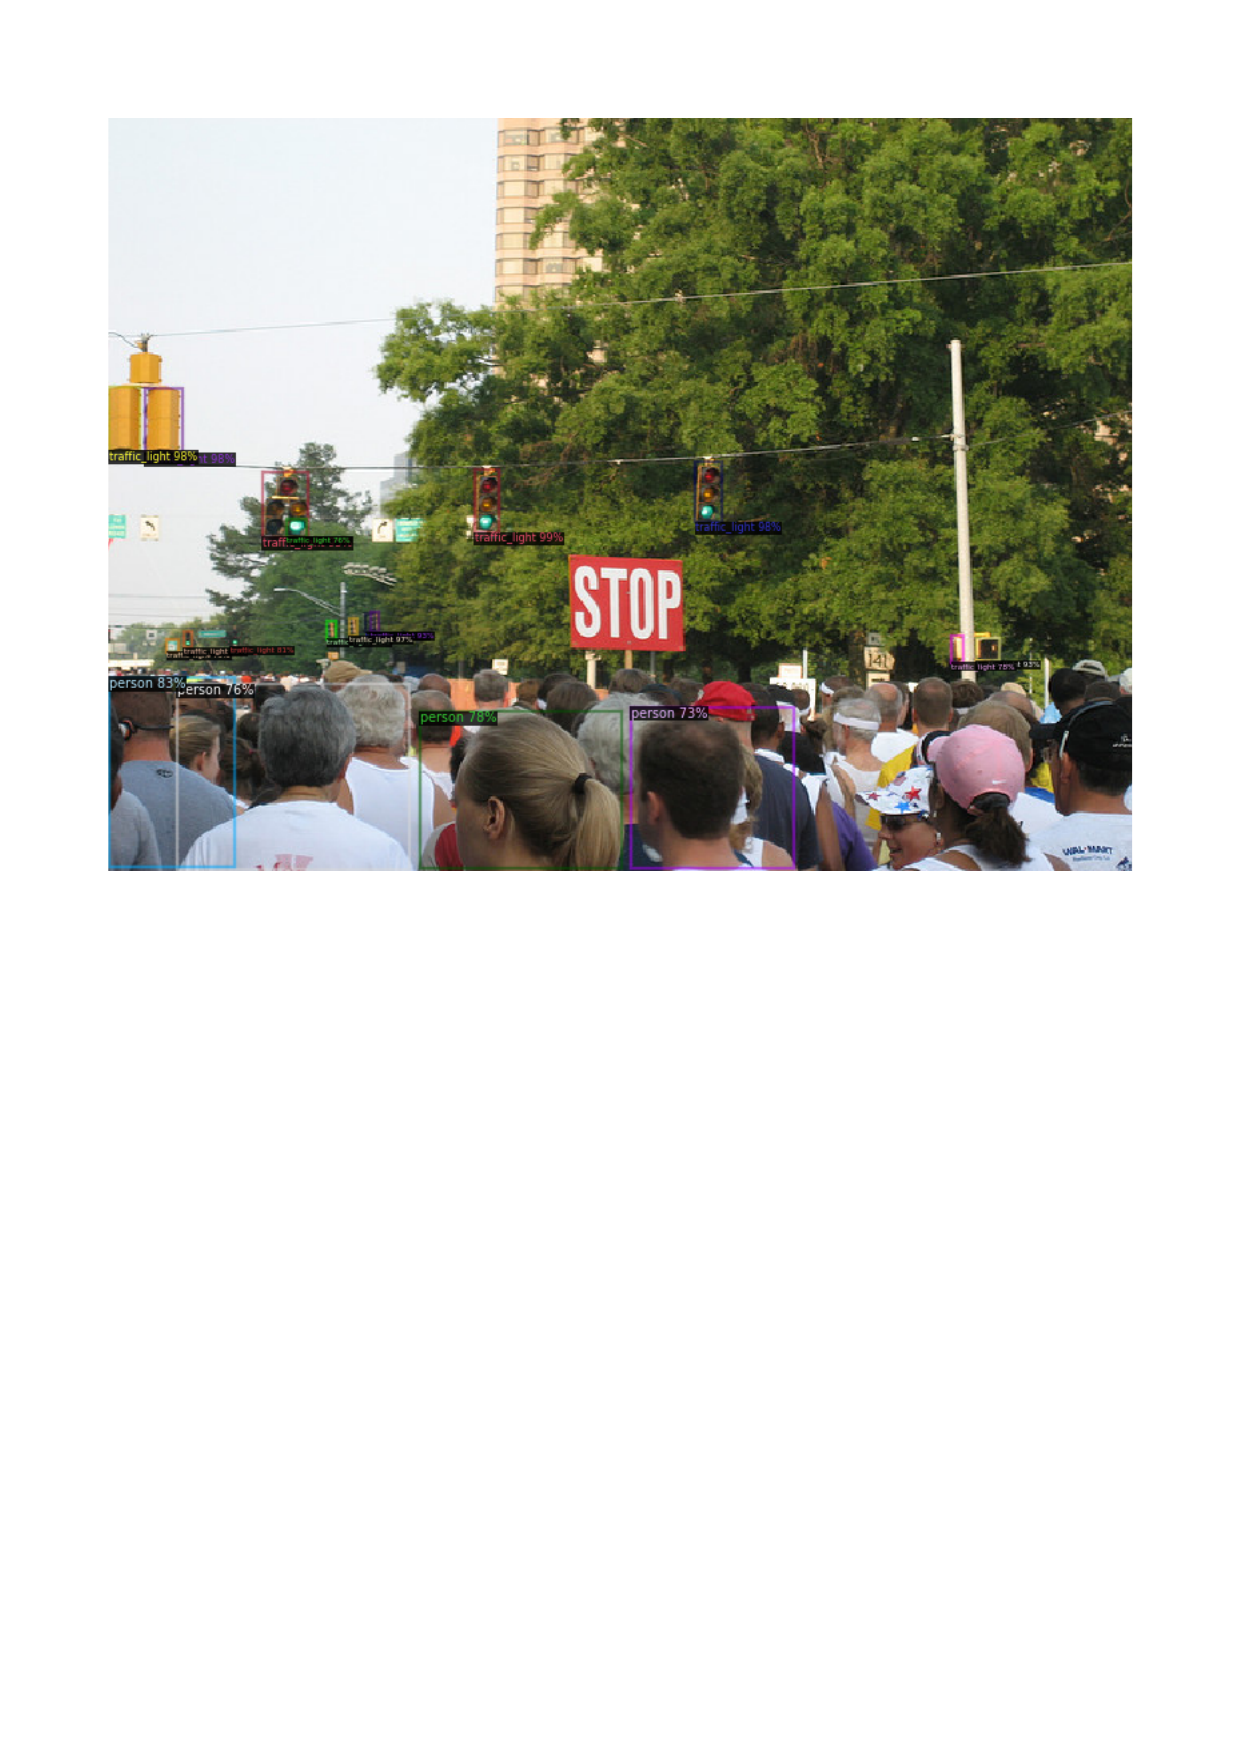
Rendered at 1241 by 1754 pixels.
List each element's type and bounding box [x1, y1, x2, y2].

picture [108, 118, 1133, 871]
